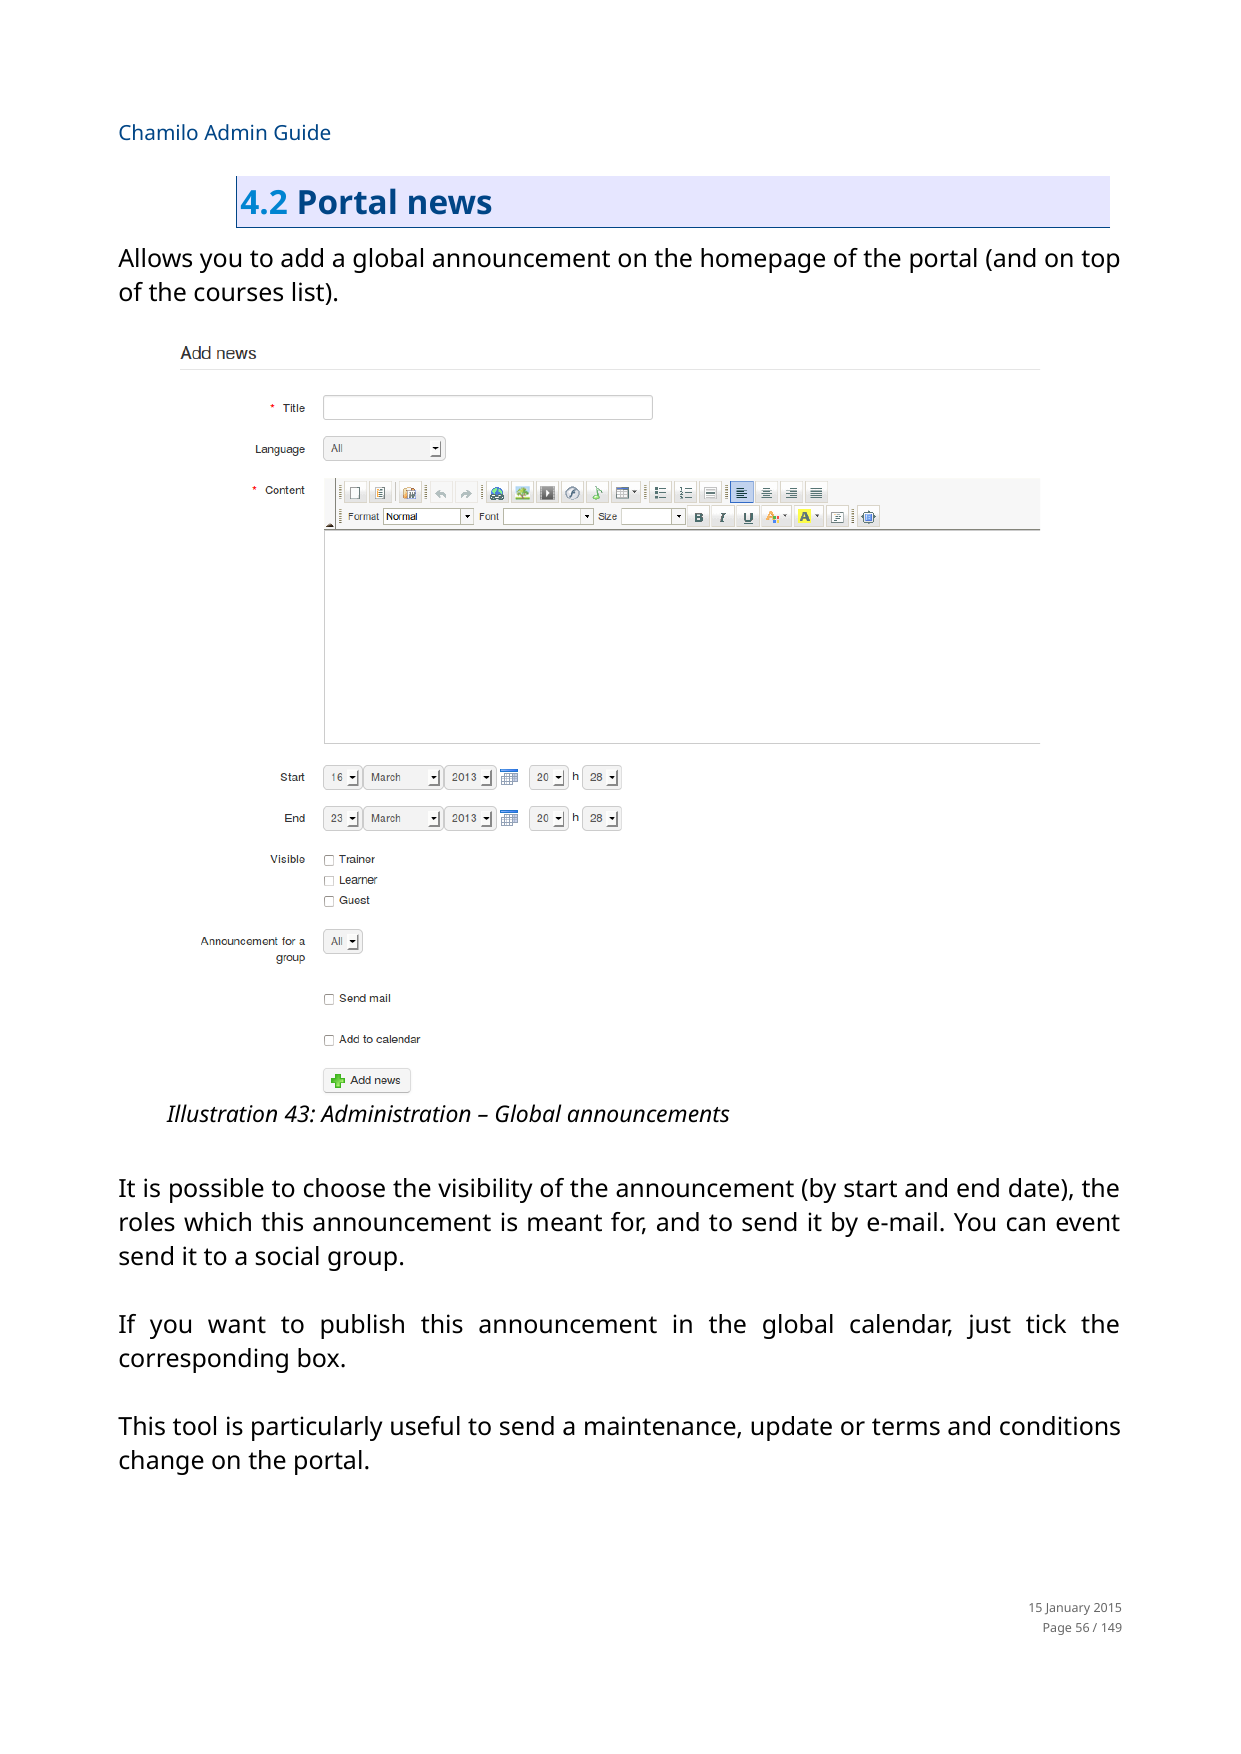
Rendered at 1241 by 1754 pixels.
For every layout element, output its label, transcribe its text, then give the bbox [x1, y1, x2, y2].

text Allows you to add a global announcement on the homepage of the portal (and on top of the courses list). [118, 241, 1122, 309]
subtitle Portal news [237, 176, 1110, 227]
text This tool is particularly useful to send a maintenance, update or terms and conditions change on the portal. [118, 1409, 1122, 1477]
text It is possible to choose the visibility of the announcement (by start and end date), the roles which this announcement is meant for, and to send it by e-mail. You can event send it to a social group. [118, 1170, 1122, 1272]
text Illustration 43: Administration – Global announcements [167, 355, 1043, 1130]
picture [169, 342, 1041, 1099]
text If you want to publish this announcement in the global calendar, just tick the corresponding box. [118, 1307, 1122, 1375]
